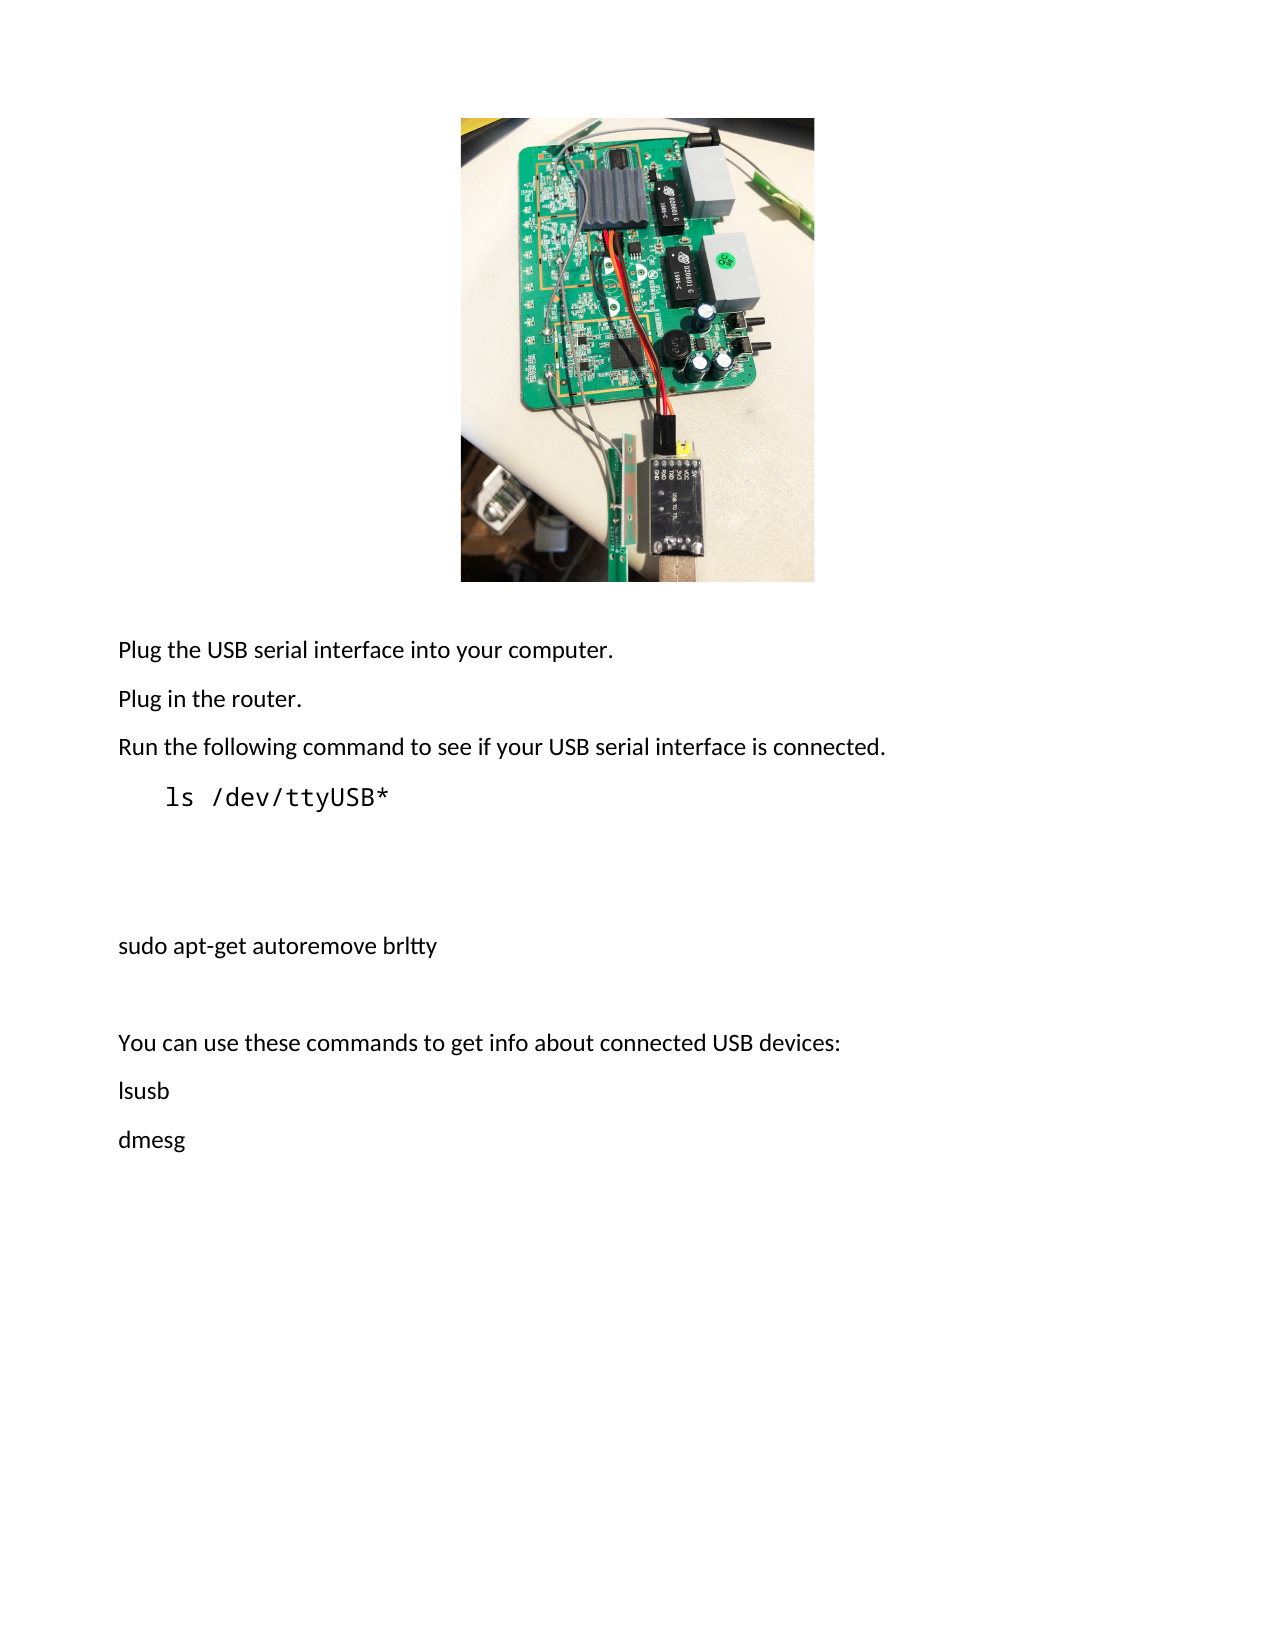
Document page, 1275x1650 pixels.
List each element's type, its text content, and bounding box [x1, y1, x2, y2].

text sudo apt-get autoremove brltty [118, 930, 1157, 960]
picture [460, 118, 815, 582]
text Plug in the router. [118, 683, 1157, 713]
text lsusb [118, 1075, 1157, 1106]
text dmesg [118, 1124, 1157, 1154]
text Run the following command to see if your USB serial interface is connected. [118, 731, 1157, 762]
text You can use these commands to get info about connected USB devices: [118, 1027, 1157, 1057]
text ls /dev/ttyUSB* [165, 780, 1157, 814]
text Plug the USB serial interface into your computer. [118, 634, 1157, 665]
